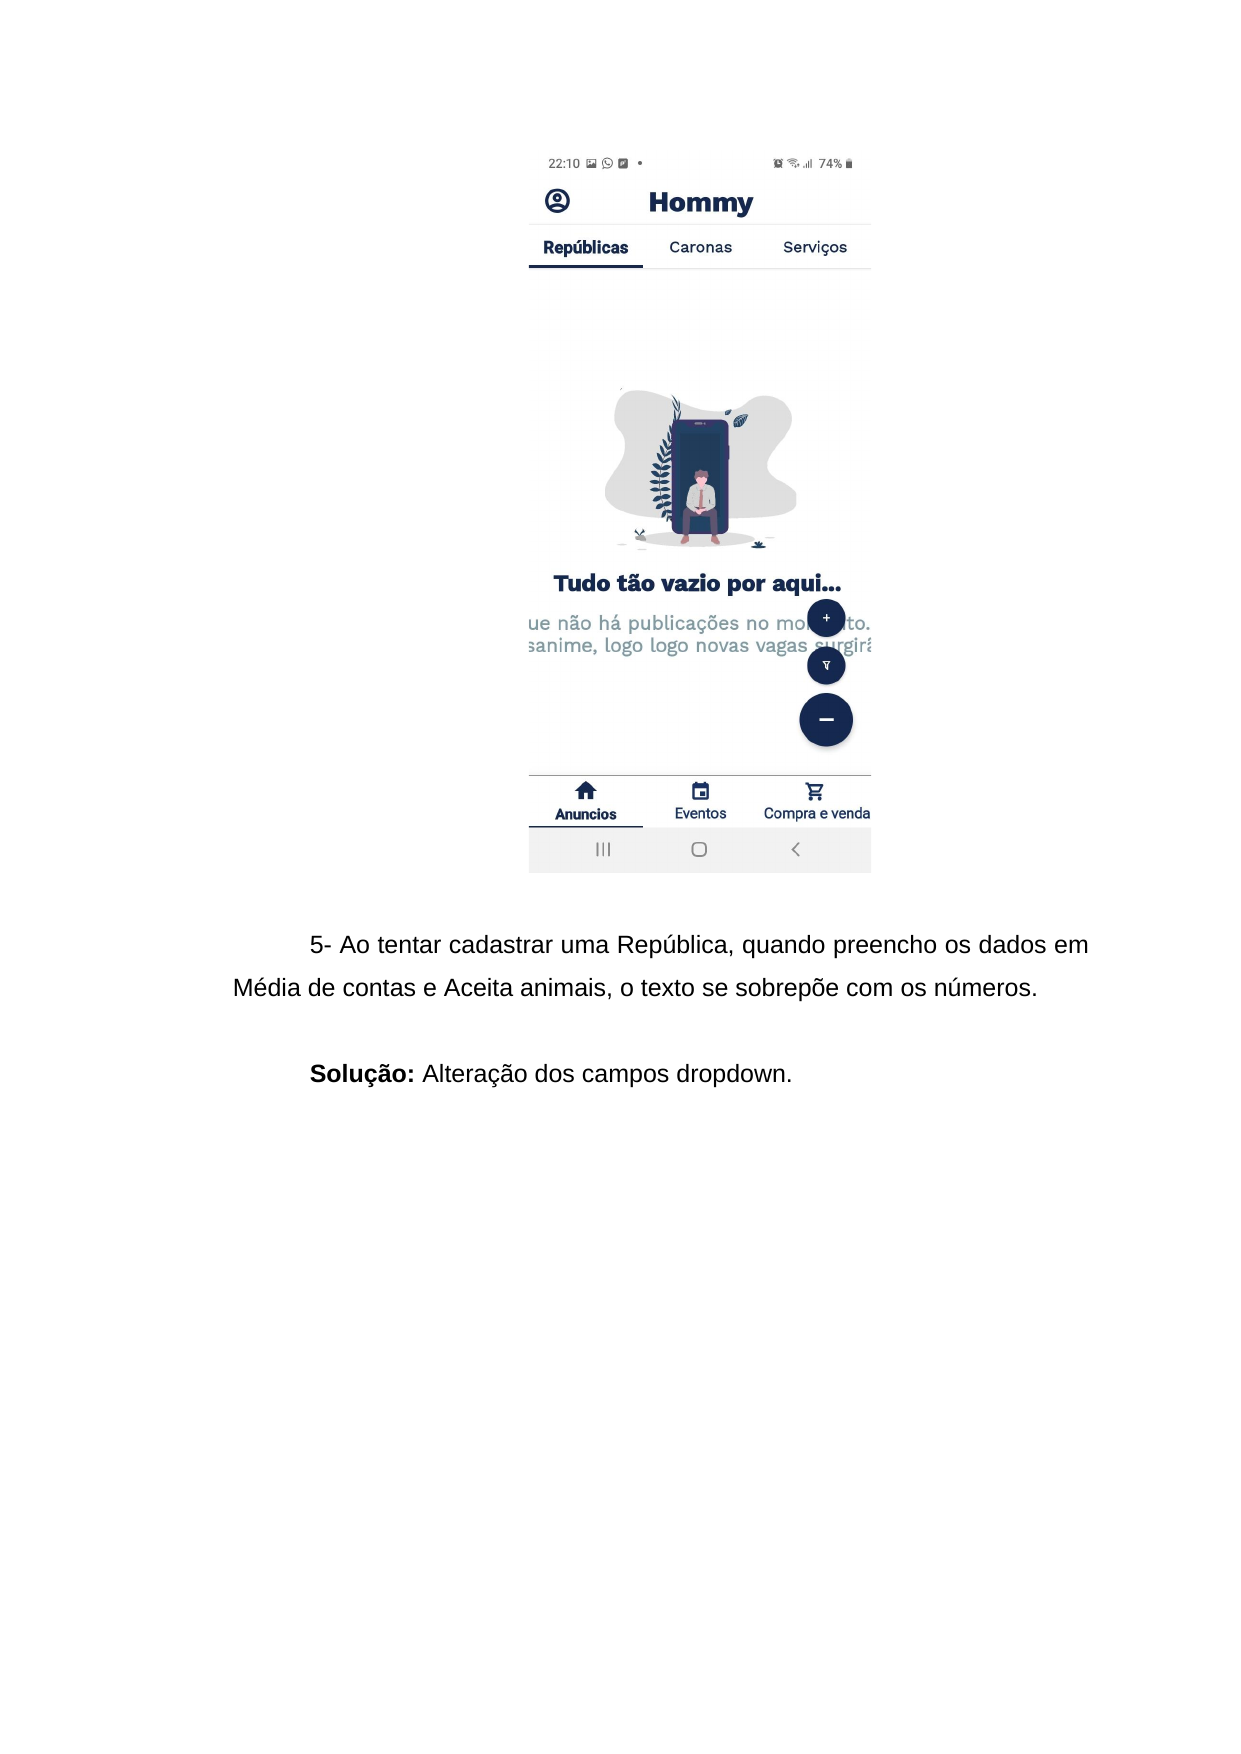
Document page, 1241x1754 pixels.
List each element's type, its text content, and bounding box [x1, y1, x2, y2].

text 5- Ao tentar cadastrar uma República, quando preencho os dados em Média de contas e Aceita animais, o texto se sobrepõe com os números. [233, 930, 1090, 1002]
text Solução: Alteração dos campos dropdown. [233, 1059, 1090, 1088]
picture [528, 150, 872, 873]
